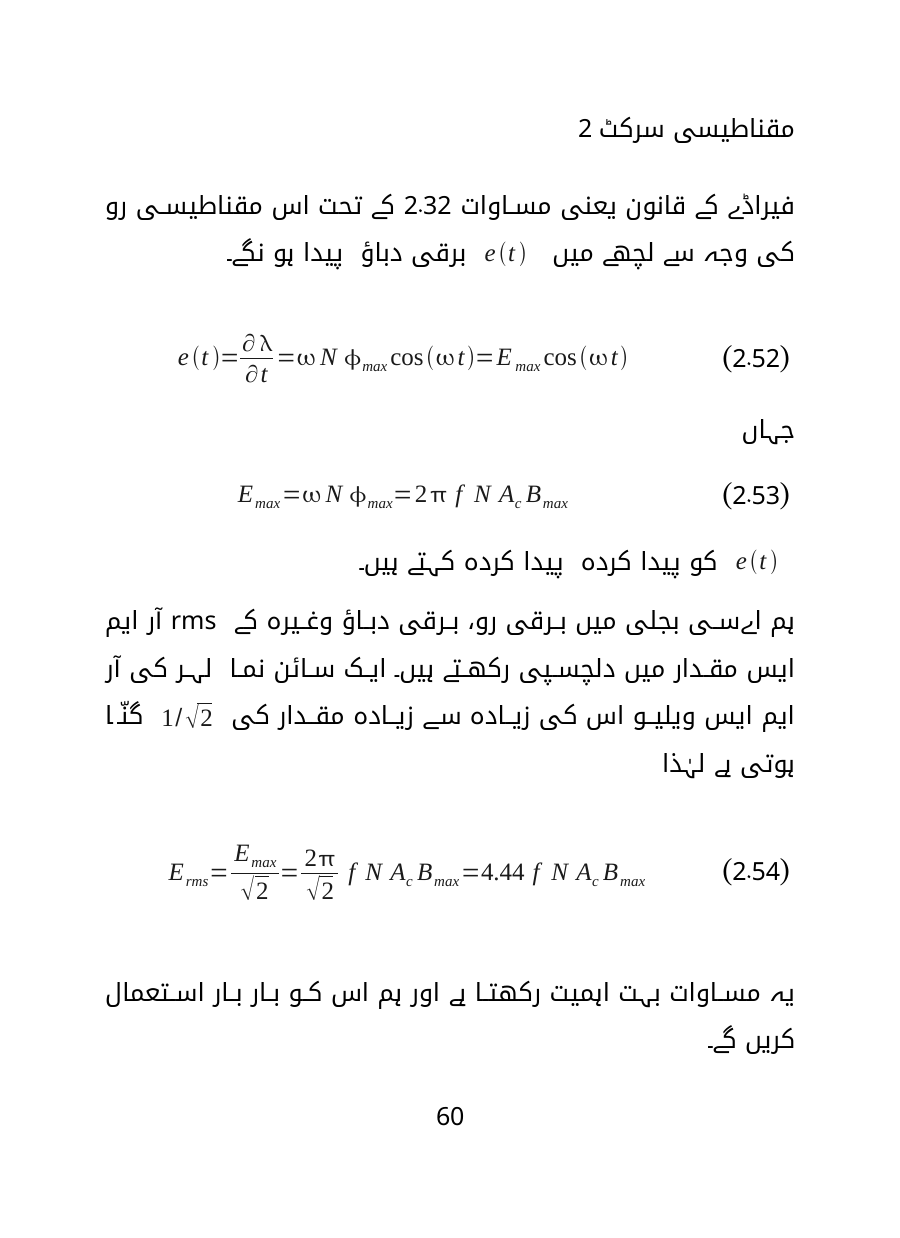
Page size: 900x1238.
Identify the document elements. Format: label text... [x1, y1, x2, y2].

text ہم اےسی بجلی میں برقی رو، برقی دباؤ وغیرہ کے rms آر ایم ایس مقدار میں دلچسپی رکھتے ہیں۔ ایک سائن نما لہر کی آر ایم ایس ویلیو اس کی زیادہ سے زیادہ مقدار کیگنّا ہوتی ہے لہٰذا [105, 598, 795, 787]
table_header [105, 834, 698, 923]
text کو پیدا کردہ پیدا کردہ کہتے ہیں۔ [105, 538, 795, 585]
text فیراڈے کے قانون یعنی مساوات 2.32 کے تحت اس مقناطیسی رو کی وجہ سے لچھے میں برقی دباؤ پیدا ہو نگے۔ [105, 182, 795, 277]
table_header (2.52) [693, 324, 795, 407]
table_header [105, 467, 690, 538]
table_header [105, 324, 692, 407]
text یہ مساوات بہت اہمیت رکھتا ہے اور ہم اس کو بار بار استعمال کریں گے۔ [105, 969, 795, 1064]
table_header (2.54) [698, 834, 795, 923]
table_header (2.53) [690, 467, 795, 538]
text جہاں [105, 407, 795, 454]
